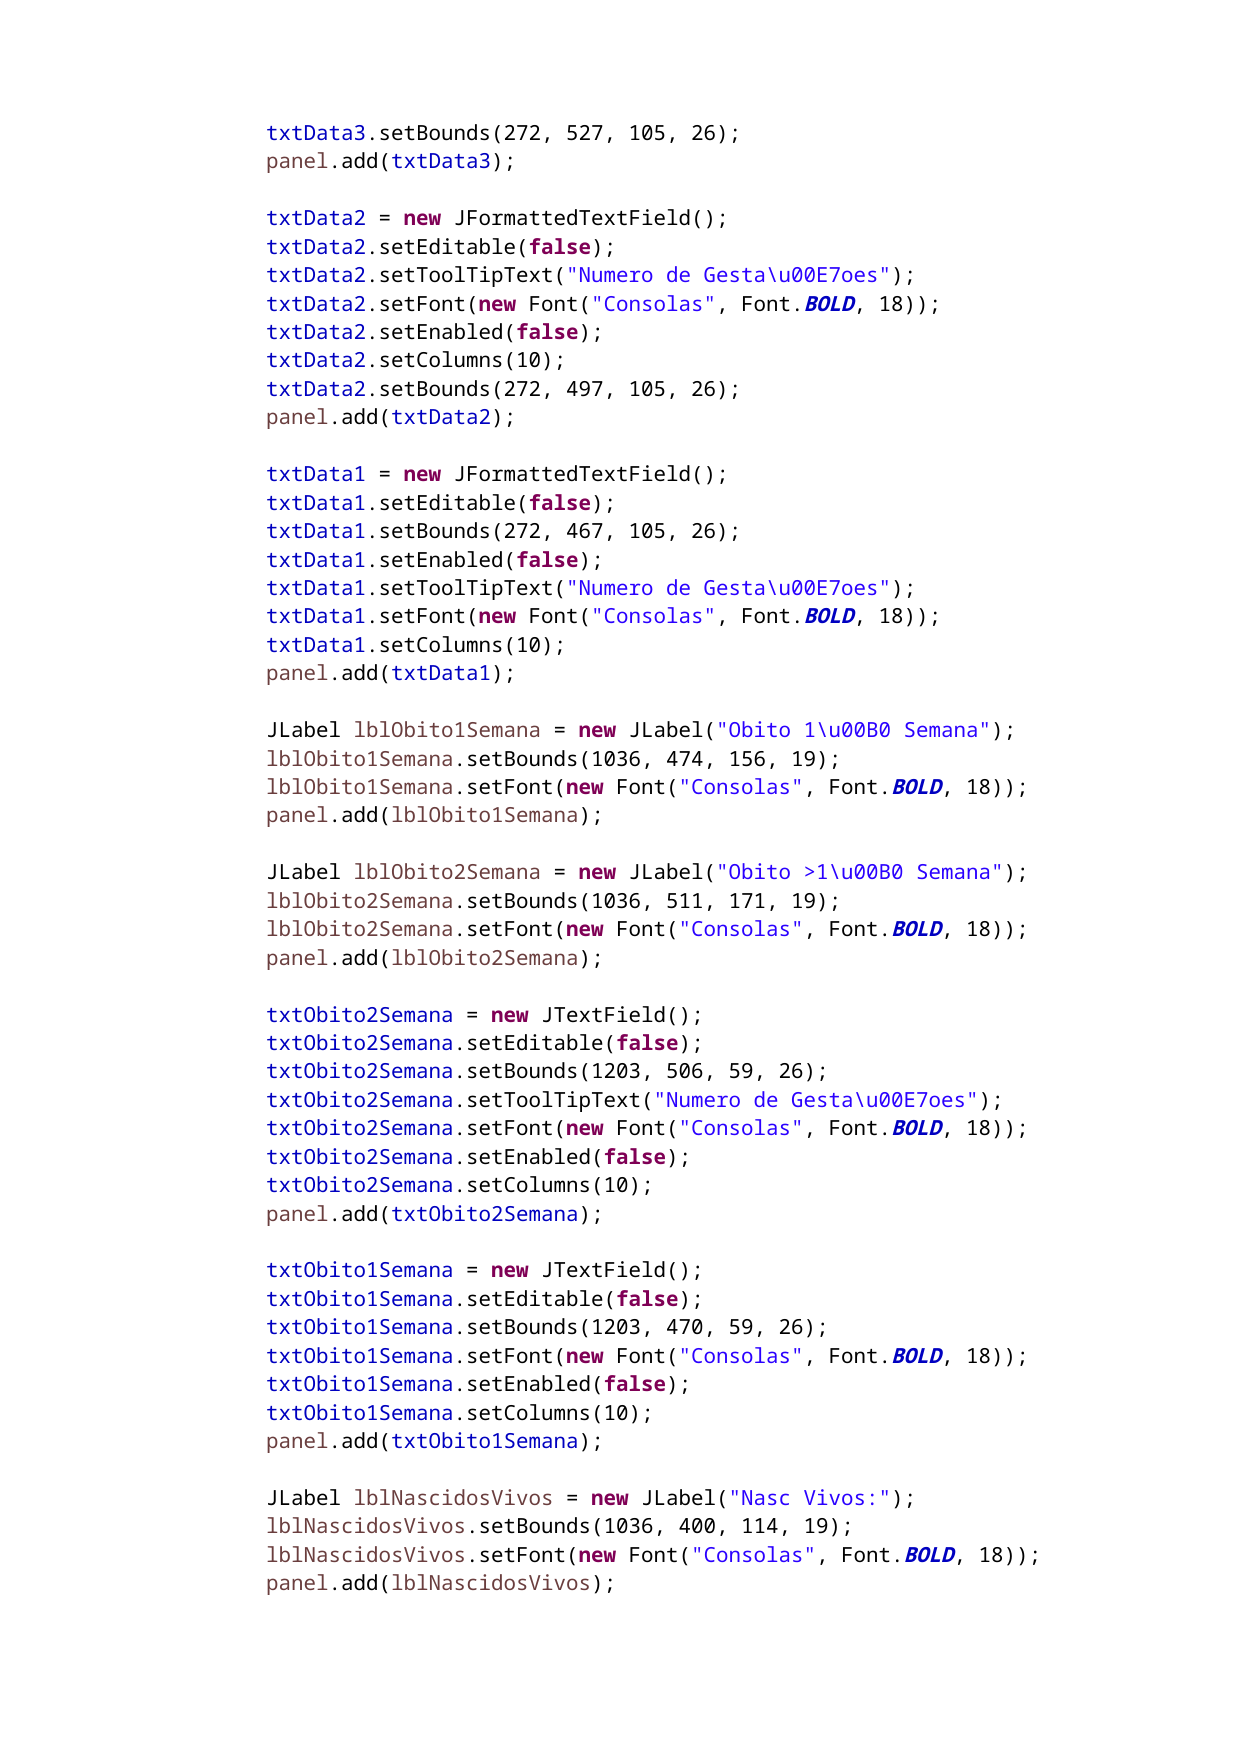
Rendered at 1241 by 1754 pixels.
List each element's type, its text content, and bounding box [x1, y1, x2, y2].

text panel.add(txtData3); [118, 147, 1122, 175]
text panel.add(lblNascidosVivos); [118, 1568, 1122, 1597]
text JLabel lblObito1Semana = new JLabel("Obito 1\u00B0 Semana"); [118, 715, 1122, 744]
text JLabel lblNascidosVivos = new JLabel("Nasc Vivos:"); [118, 1483, 1122, 1512]
text txtData1.setFont(new Font("Consolas", Font.BOLD, 18)); [118, 602, 1122, 630]
text panel.add(txtObito1Semana); [118, 1426, 1122, 1455]
text txtObito2Semana.setToolTipText("Numero de Gesta\u00E7oes"); [118, 1085, 1122, 1113]
text txtObito2Semana.setBounds(1203, 506, 59, 26); [118, 1057, 1122, 1085]
text panel.add(lblObito2Semana); [118, 943, 1122, 971]
text lblObito1Semana.setFont(new Font("Consolas", Font.BOLD, 18)); [118, 772, 1122, 801]
text lblNascidosVivos.setBounds(1036, 400, 114, 19); [118, 1512, 1122, 1540]
text panel.add(txtData1); [118, 658, 1122, 687]
text panel.add(txtObito2Semana); [118, 1199, 1122, 1227]
text txtData1.setColumns(10); [118, 630, 1122, 658]
text txtData1.setToolTipText("Numero de Gesta\u00E7oes"); [118, 573, 1122, 602]
text txtData3.setBounds(272, 527, 105, 26); [118, 118, 1122, 147]
text txtObito1Semana = new JTextField(); [118, 1256, 1122, 1284]
text txtObito1Semana.setColumns(10); [118, 1398, 1122, 1426]
text txtObito1Semana.setEditable(false); [118, 1284, 1122, 1312]
text lblObito2Semana.setFont(new Font("Consolas", Font.BOLD, 18)); [118, 914, 1122, 943]
text txtData1.setBounds(272, 467, 105, 26); [118, 516, 1122, 545]
text txtData2.setToolTipText("Numero de Gesta\u00E7oes"); [118, 260, 1122, 289]
text txtObito1Semana.setFont(new Font("Consolas", Font.BOLD, 18)); [118, 1341, 1122, 1369]
text txtData2.setColumns(10); [118, 346, 1122, 374]
text txtObito2Semana.setEnabled(false); [118, 1142, 1122, 1170]
text panel.add(lblObito1Semana); [118, 801, 1122, 829]
text txtData2.setBounds(272, 497, 105, 26); [118, 374, 1122, 402]
text panel.add(txtData2); [118, 402, 1122, 431]
text txtData2.setFont(new Font("Consolas", Font.BOLD, 18)); [118, 289, 1122, 317]
text txtData1.setEditable(false); [118, 488, 1122, 516]
text txtObito2Semana.setEditable(false); [118, 1028, 1122, 1057]
text txtObito1Semana.setBounds(1203, 470, 59, 26); [118, 1312, 1122, 1341]
text JLabel lblObito2Semana = new JLabel("Obito >1\u00B0 Semana"); [118, 857, 1122, 886]
text lblNascidosVivos.setFont(new Font("Consolas", Font.BOLD, 18)); [118, 1540, 1122, 1568]
text txtData1 = new JFormattedTextField(); [118, 459, 1122, 488]
text txtObito2Semana = new JTextField(); [118, 1000, 1122, 1028]
text txtData2.setEnabled(false); [118, 317, 1122, 346]
text txtData2 = new JFormattedTextField(); [118, 203, 1122, 232]
text txtObito1Semana.setEnabled(false); [118, 1369, 1122, 1398]
text txtData2.setEditable(false); [118, 232, 1122, 260]
text lblObito1Semana.setBounds(1036, 474, 156, 19); [118, 744, 1122, 772]
text lblObito2Semana.setBounds(1036, 511, 171, 19); [118, 886, 1122, 914]
text txtObito2Semana.setColumns(10); [118, 1170, 1122, 1199]
text txtData1.setEnabled(false); [118, 545, 1122, 573]
text txtObito2Semana.setFont(new Font("Consolas", Font.BOLD, 18)); [118, 1113, 1122, 1142]
